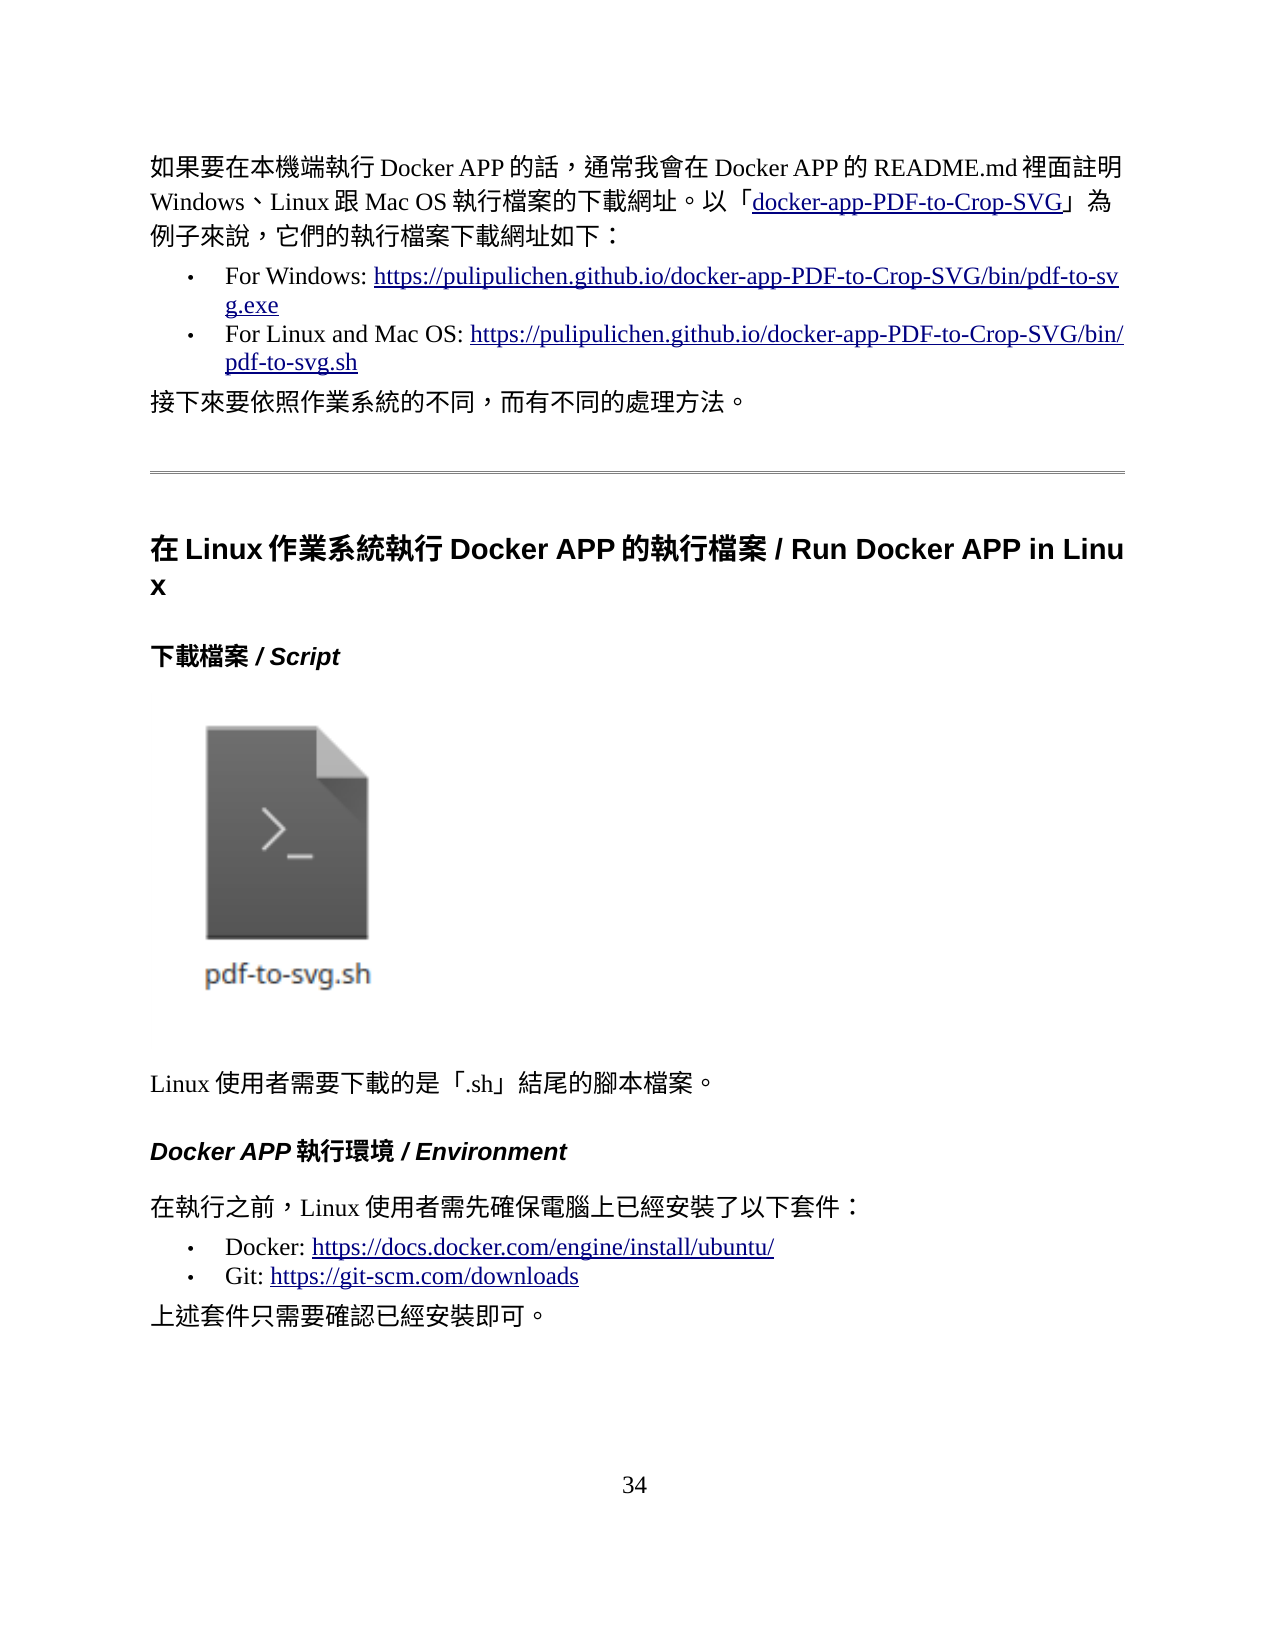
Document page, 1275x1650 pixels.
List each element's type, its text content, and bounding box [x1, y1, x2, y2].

list Git: https://git-scm.com/downloads [187, 1261, 1125, 1290]
text 如果要在本機端執行Docker APP的話，通常我會在Docker APP的README.md裡面註明Windows、Linux跟Mac OS執行檔案的下載網址。以「docker-app-PDF-to-Crop-SVG」為例子來說，它們的執行檔案下載網址如下： [150, 150, 1125, 252]
text 在執行之前，Linux使用者需先確保電腦上已經安裝了以下套件： [150, 1189, 1125, 1223]
list For Linux and Mac OS: https://pulipulichen.github.io/docker-app-PDF-to-Crop-SVG/bin/pdf-to-svg.sh [187, 319, 1125, 376]
text 上述套件只需要確認已經安裝即可。 [150, 1299, 1125, 1362]
list For Windows: https://pulipulichen.github.io/docker-app-PDF-to-Crop-SVG/bin/pdf-to-svg.exe [187, 261, 1125, 319]
text Linux使用者需要下載的是「.sh」結尾的腳本檔案。 [150, 1066, 1125, 1100]
text 接下來要依照作業系統的不同，而有不同的處理方法。 [150, 385, 1125, 448]
subtitle 在Linux作業系統執行Docker APP的執行檔案 / Run Docker APP in Linux [150, 528, 1125, 601]
picture [150, 693, 411, 1049]
subtitle Docker APP執行環境 / Environment [150, 1134, 1125, 1168]
subtitle 下載檔案 / Script [150, 639, 1125, 672]
list Docker: https://docs.docker.com/engine/install/ubuntu/ [187, 1232, 1125, 1261]
